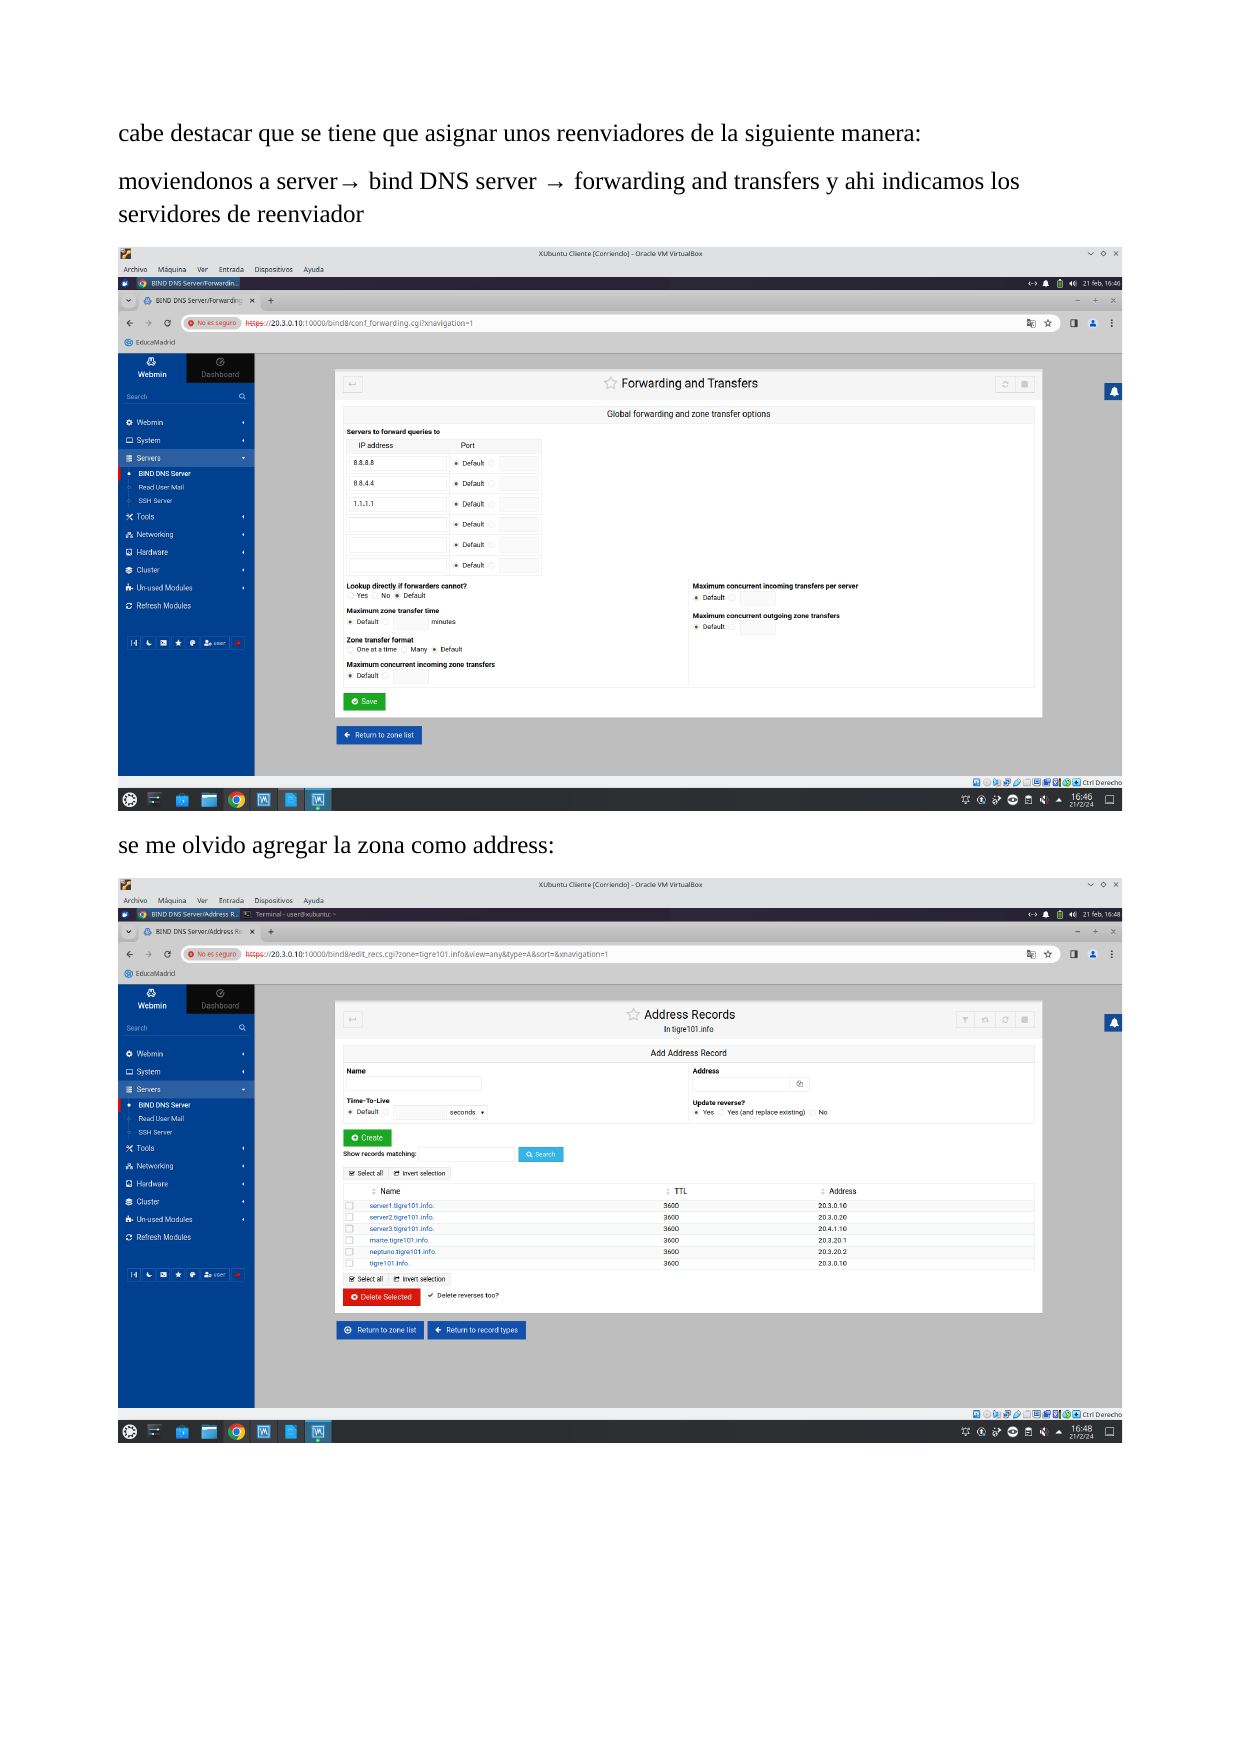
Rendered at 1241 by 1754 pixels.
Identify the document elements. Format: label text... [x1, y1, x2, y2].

text cabe destacar que se tiene que asignar unos reenviadores de la siguiente manera: [118, 118, 1122, 147]
picture [118, 877, 1123, 1443]
text se me olvido agregar la zona como address: [118, 830, 1122, 859]
picture [118, 246, 1123, 811]
text moviendonos a server→ bind DNS server → forwarding and transfers y ahi indicamos los servidores de reenviador [118, 166, 1122, 227]
